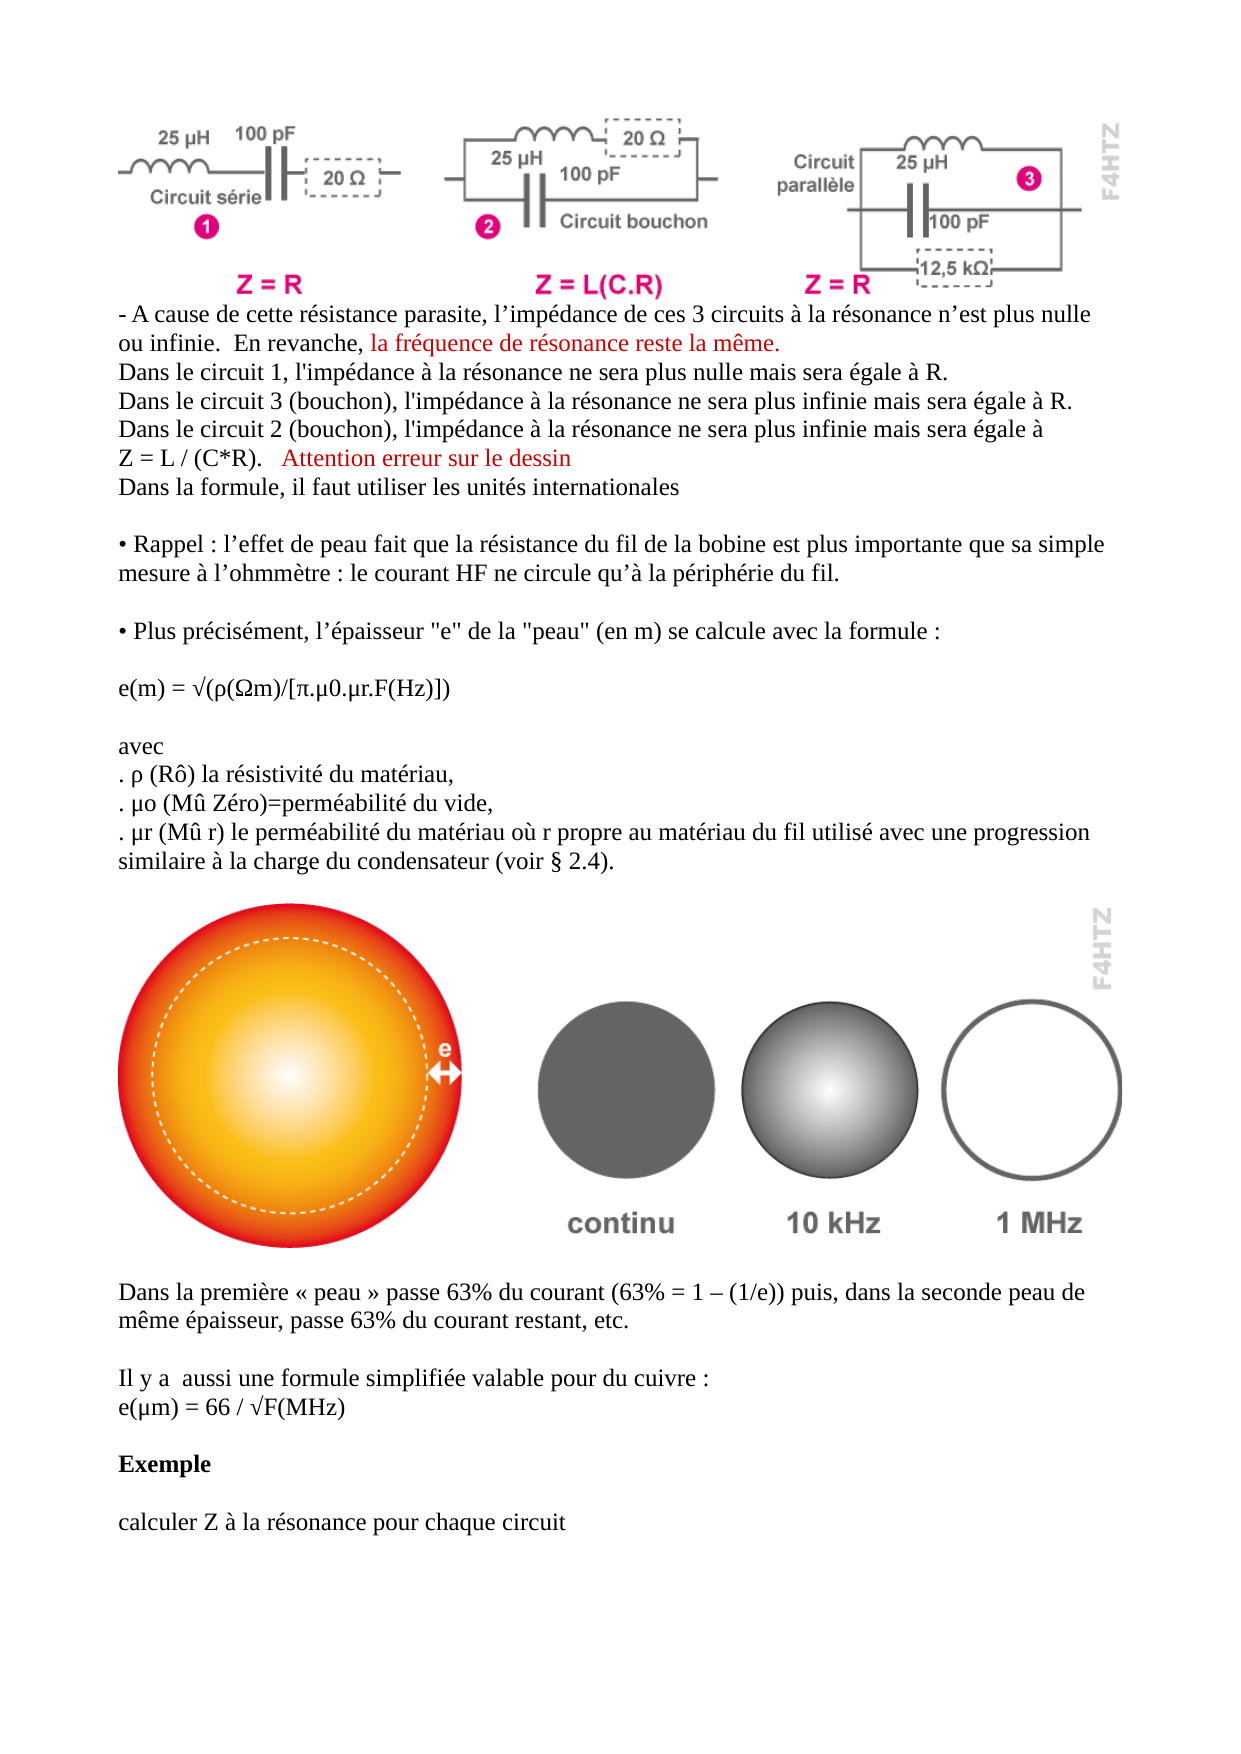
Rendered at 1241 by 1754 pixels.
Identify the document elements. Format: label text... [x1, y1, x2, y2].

text Dans le circuit 2 (bouchon), l'impédance à la résonance ne sera plus infinie mais sera égale à [118, 414, 1122, 443]
text . ρ (Rô) la résistivité du matériau, [118, 759, 1122, 788]
text Dans le circuit 3 (bouchon), l'impédance à la résonance ne sera plus infinie mais sera égale à R. [118, 386, 1122, 414]
picture [118, 118, 1123, 300]
text Exemple [118, 1449, 1122, 1478]
text - A cause de cette résistance parasite, l’impédance de ces 3 circuits à la résonance n’est plus nulle ou infinie. En revanche, la fréquence de résonance reste la même. [118, 300, 1122, 357]
text • Rappel : l’effet de peau fait que la résistance du fil de la bobine est plus importante que sa simple mesure à l’ohmmètre : le courant HF ne circule qu’à la périphérie du fil. [118, 529, 1122, 587]
text e(m) = √(ρ(Ωm)/[π.μ0.μr.F(Hz)]) [118, 673, 1122, 702]
picture [118, 903, 1123, 1248]
text . μo (Mû Zéro)=perméabilité du vide, [118, 788, 1122, 817]
text Z = L / (C*R). Attention erreur sur le dessin [118, 443, 1122, 472]
text . μr (Mû r) le perméabilité du matériau où r propre au matériau du fil utilisé avec une progression similaire à la charge du condensateur (voir § 2.4). [118, 817, 1122, 874]
text e(μm) = 66 / √F(MHz) [118, 1392, 1122, 1420]
text calculer Z à la résonance pour chaque circuit [118, 1507, 1122, 1535]
text Dans la formule, il faut utiliser les unités internationales [118, 472, 1122, 501]
text avec [118, 731, 1122, 759]
text Dans le circuit 1, l'impédance à la résonance ne sera plus nulle mais sera égale à R. [118, 357, 1122, 386]
text Il y a aussi une formule simplifiée valable pour du cuivre : [118, 1363, 1122, 1392]
text Dans la première « peau » passe 63% du courant (63% = 1 – (1/e)) puis, dans la seconde peau de même épaisseur, passe 63% du courant restant, etc. [118, 1277, 1122, 1334]
text • Plus précisément, l’épaisseur "e" de la "peau" (en m) se calcule avec la formule : [118, 616, 1122, 644]
